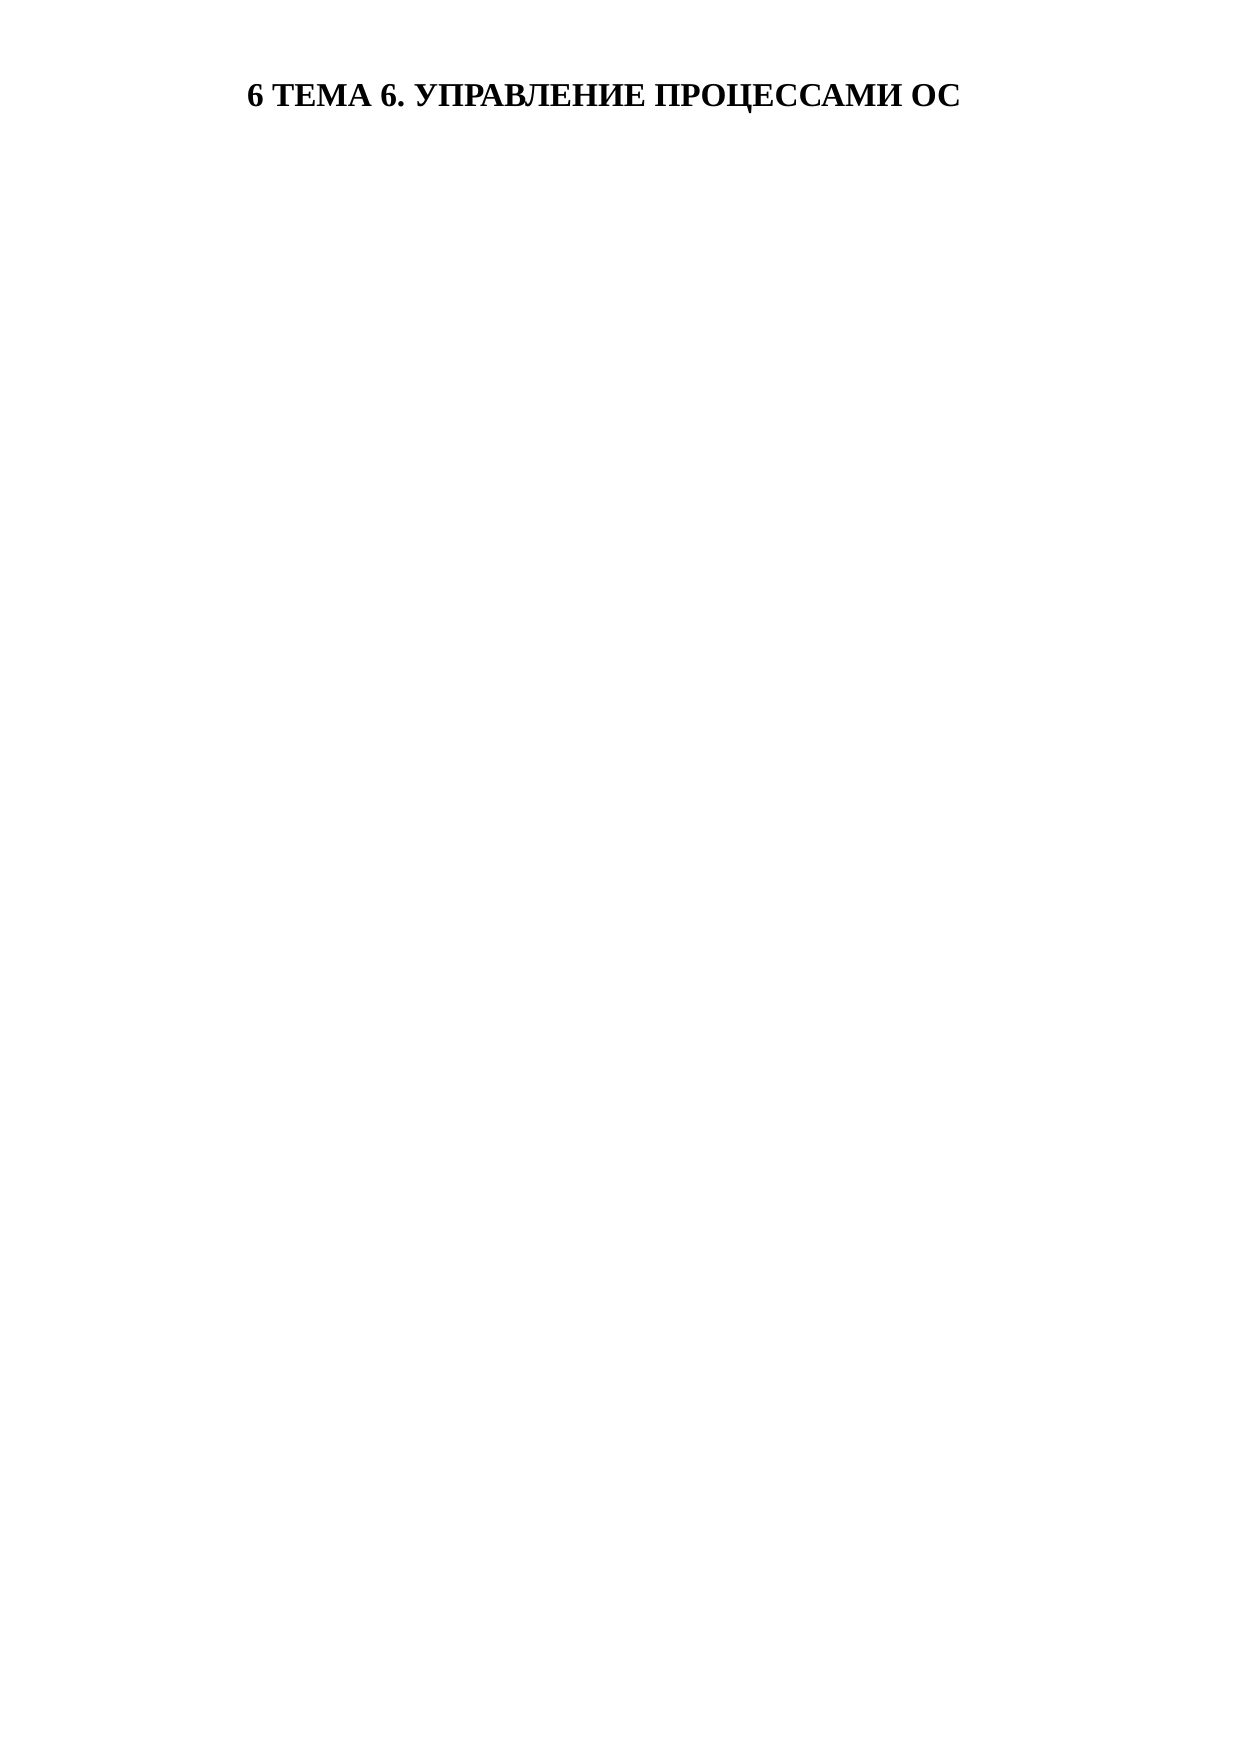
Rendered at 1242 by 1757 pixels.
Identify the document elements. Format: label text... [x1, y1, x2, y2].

subtitle 6 ТЕМА 6. УПРАВЛЕНИЕ ПРОЦЕССАМИ ОС [102, 75, 1106, 113]
